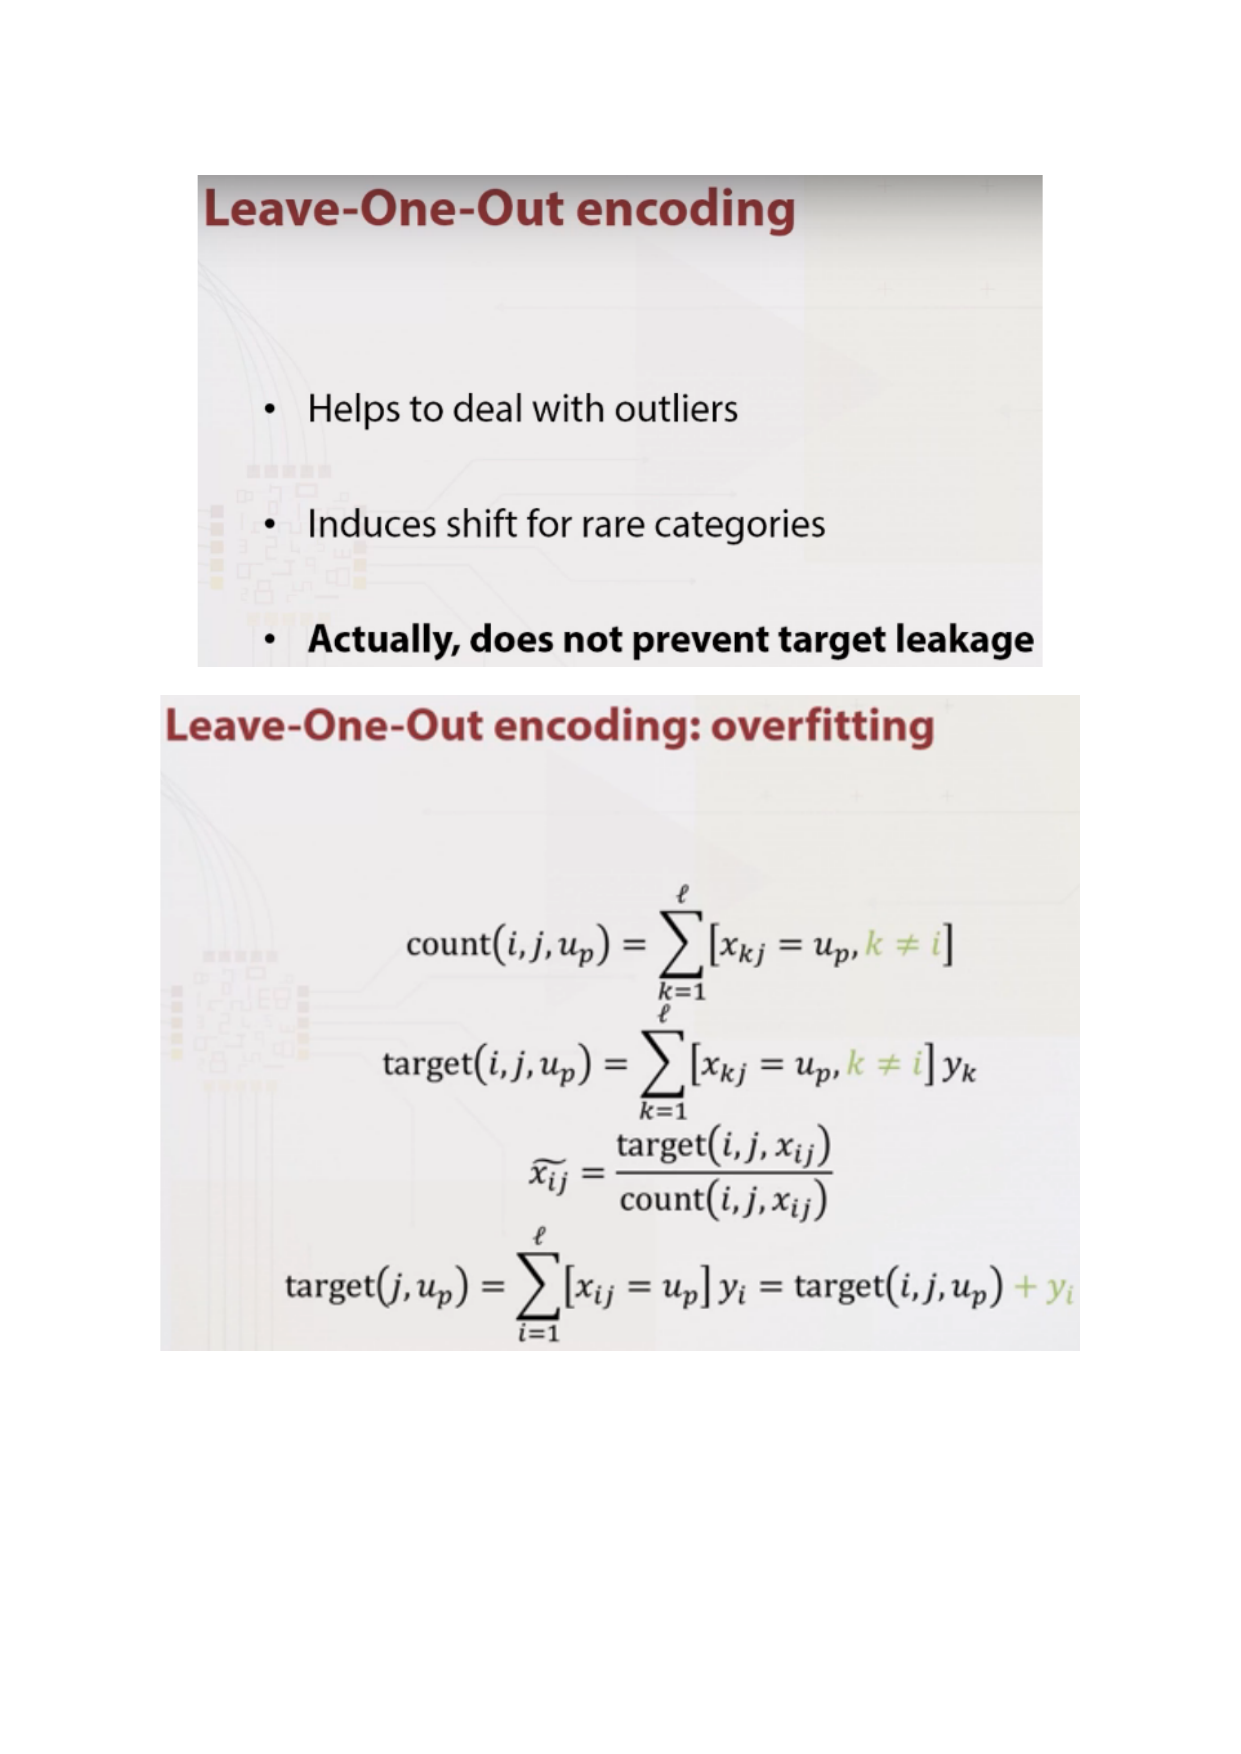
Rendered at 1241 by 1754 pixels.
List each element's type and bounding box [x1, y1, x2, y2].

picture [160, 695, 1080, 1351]
picture [197, 175, 1043, 667]
